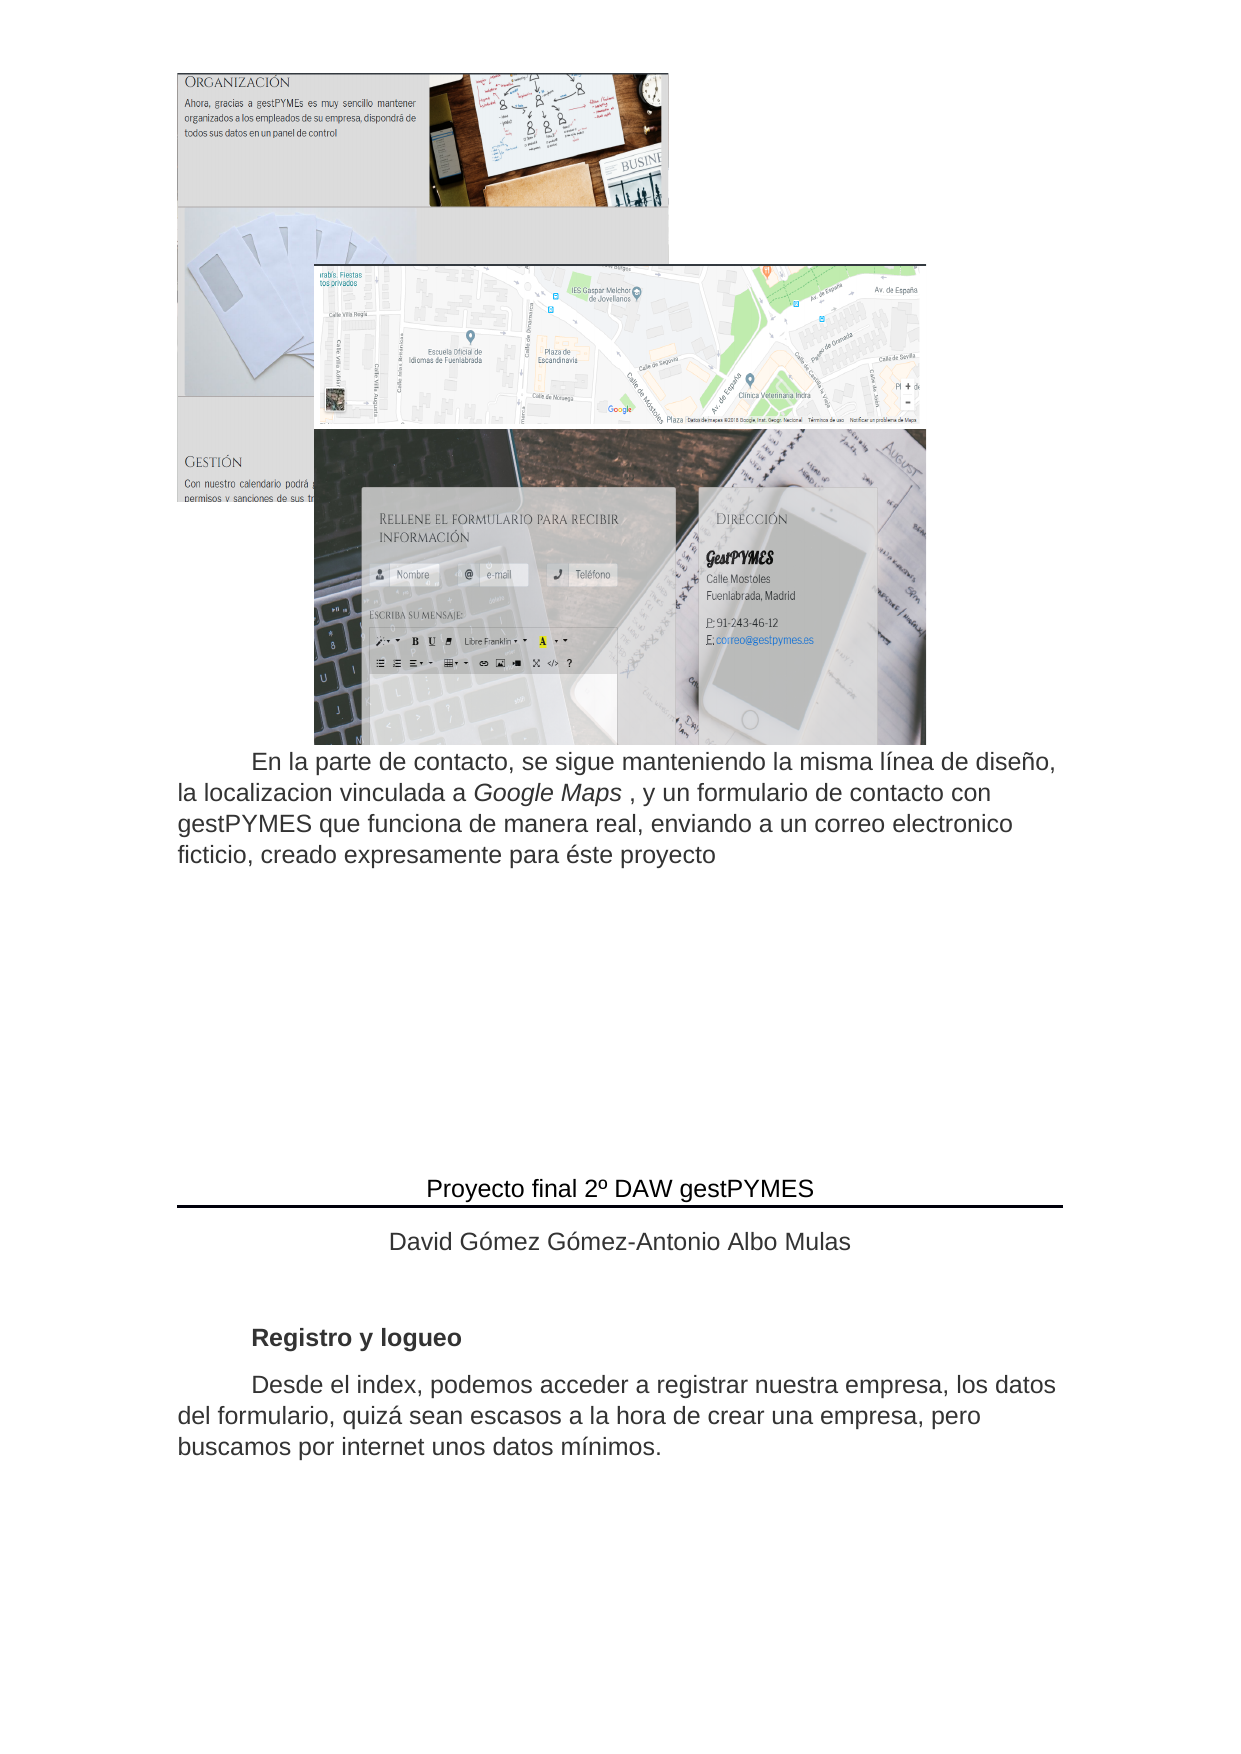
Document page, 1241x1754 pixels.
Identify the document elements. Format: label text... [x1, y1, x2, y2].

text Desde el index, podemos acceder a registrar nuestra empresa, los datos del formulario, quizá sean escasos a la hora de crear una empresa, pero buscamos por internet unos datos mínimos. [177, 1370, 1063, 1461]
text David Gómez Gómez-Antonio Albo Mulas [177, 1227, 1063, 1256]
text En la parte de contacto, se sigue manteniendo la misma línea de diseño, la localizacion vinculada a Google Maps , y un formulario de contacto con gestPYMES que funciona de manera real, enviando a un correo electronico ficticio, creado expresamente para éste proyecto [177, 264, 1063, 869]
picture [177, 73, 927, 745]
text Proyecto final 2º DAW gestPYMES [177, 1174, 1063, 1205]
text Registro y logueo [177, 1322, 1063, 1351]
